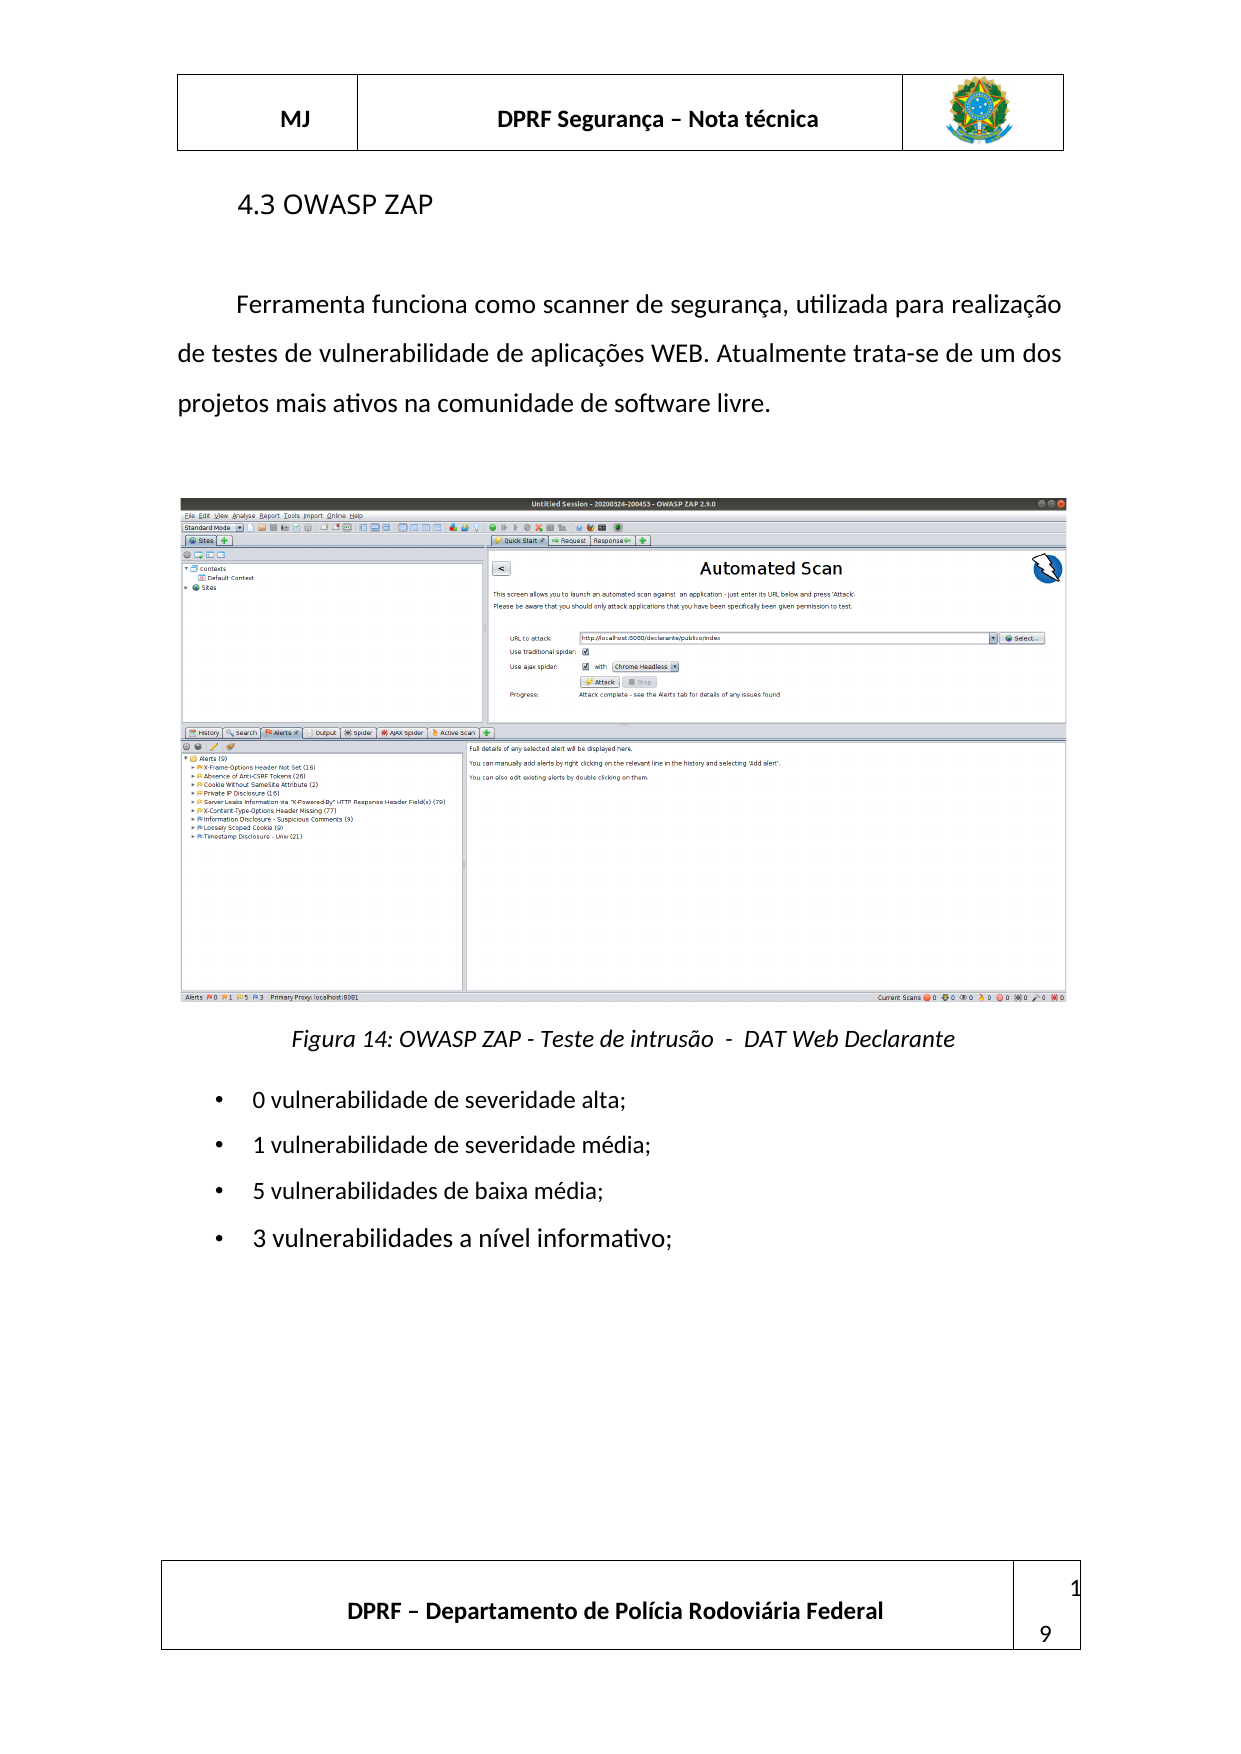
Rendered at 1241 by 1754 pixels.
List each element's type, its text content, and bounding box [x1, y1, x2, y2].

list [215, 481, 1063, 486]
list 5 vulnerabilidades de baixa média; [604, 1175, 1063, 1206]
text Figura 14: OWASP ZAP - Teste de intrusão - DAT Web Declarante [181, 1002, 1066, 1053]
subtitle 4.3 OWASP ZAP [434, 186, 1063, 223]
text Ferramenta funciona como scanner de segurança, utilizada para realização de testes de vulnerabilidade de aplicações WEB. Atualmente trata-se de um dos projetos mais ativos na comunidade de software livre. [181, 486, 1066, 498]
list 1 vulnerabilidade de severidade média; [215, 1129, 1063, 1160]
picture [944, 75, 1020, 149]
list 3 vulnerabilidades a nível informativo; [215, 1221, 252, 1254]
picture [180, 498, 1067, 1002]
subtitle 4.3 OWASP ZAP [177, 186, 237, 223]
text Ferramenta funciona como scanner de segurança, utilizada para realização de testes de vulnerabilidade de aplicações WEB. Atualmente trata-se de um dos projetos mais ativos na comunidade de software livre. [177, 287, 1063, 336]
text Ferramenta funciona como scanner de segurança, utilizada para realização de testes de vulnerabilidade de aplicações WEB. Atualmente trata-se de um dos projetos mais ativos na comunidade de software livre. [177, 369, 1063, 419]
list 0 vulnerabilidade de severidade alta; [215, 1053, 1063, 1114]
list 3 vulnerabilidades a nível informativo; [673, 1221, 1063, 1254]
list 5 vulnerabilidades de baixa média; [215, 1175, 252, 1206]
